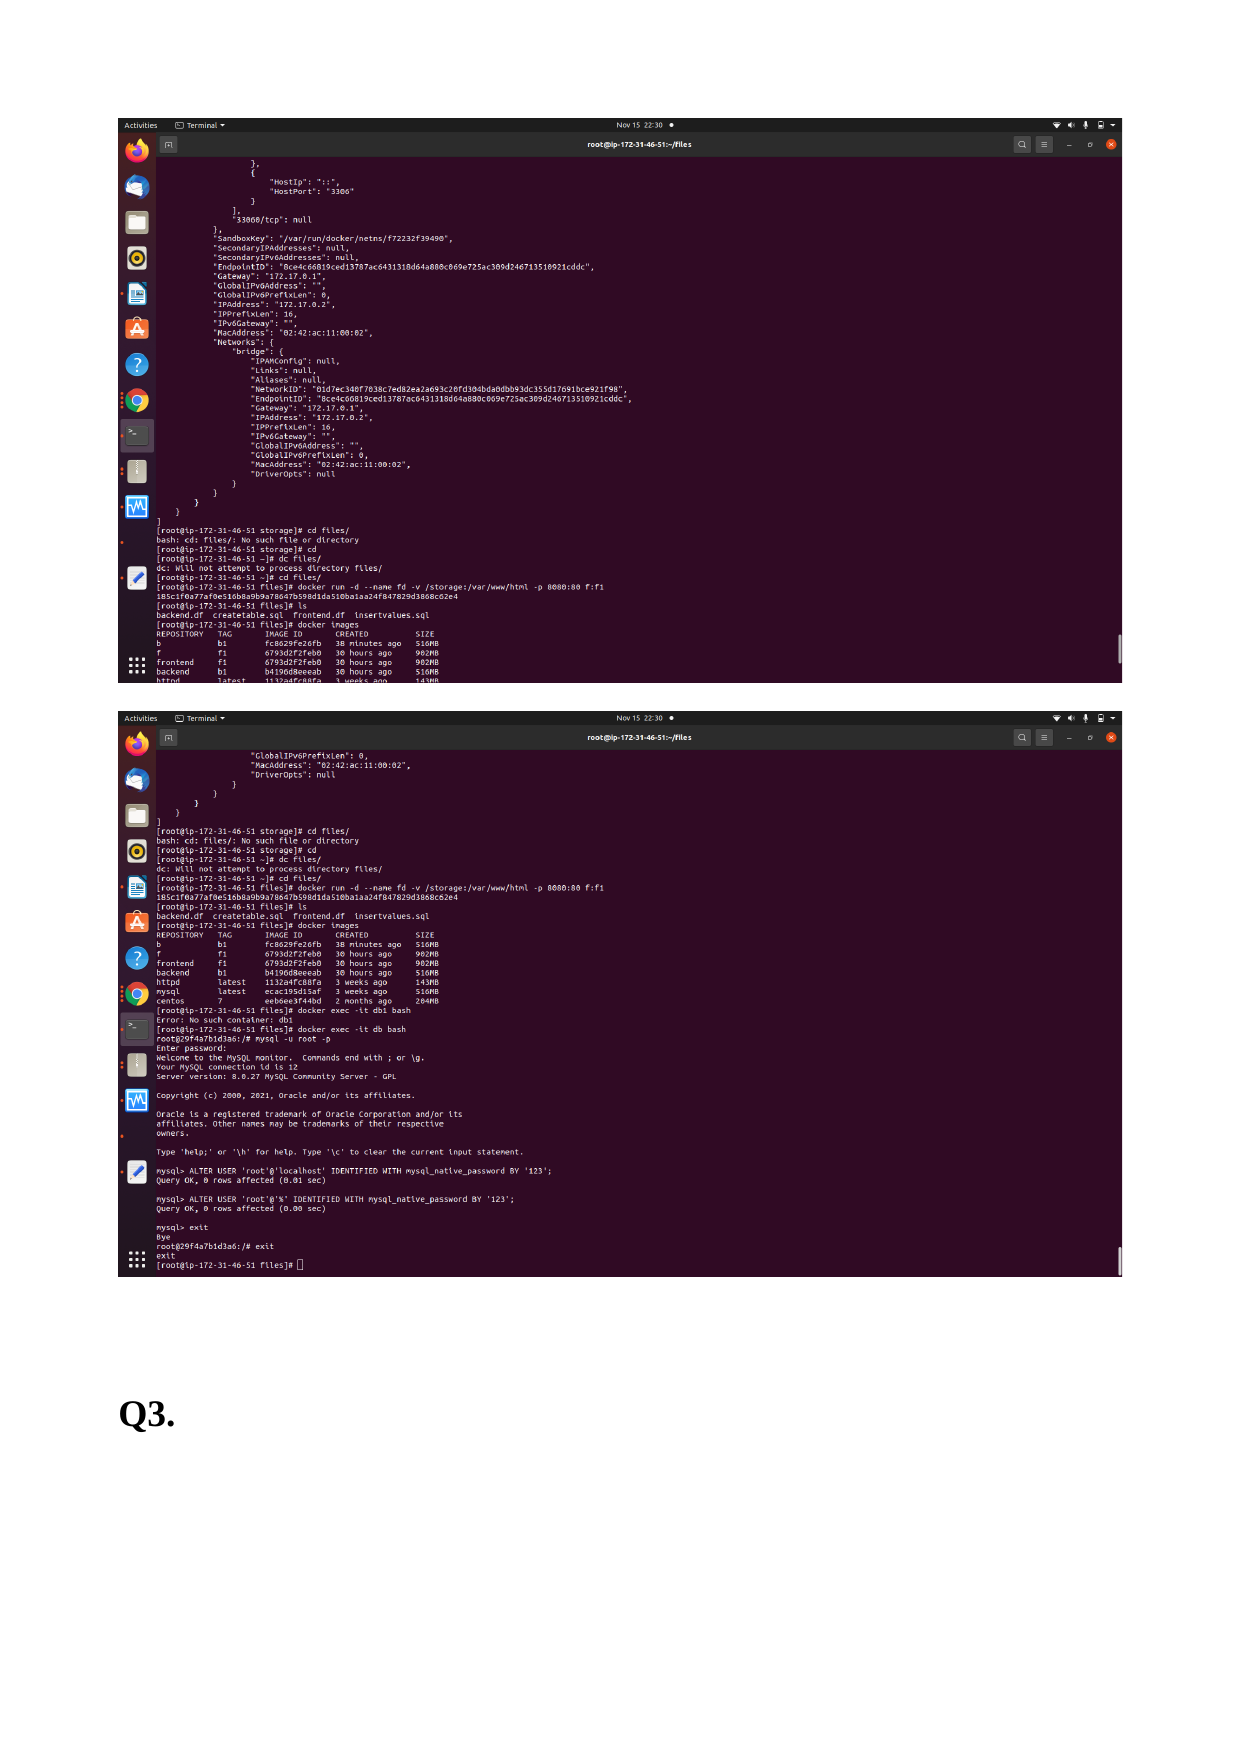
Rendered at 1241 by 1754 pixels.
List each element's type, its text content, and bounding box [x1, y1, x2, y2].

text Q3. [118, 1391, 1122, 1434]
picture [118, 118, 1123, 683]
picture [118, 711, 1123, 1277]
